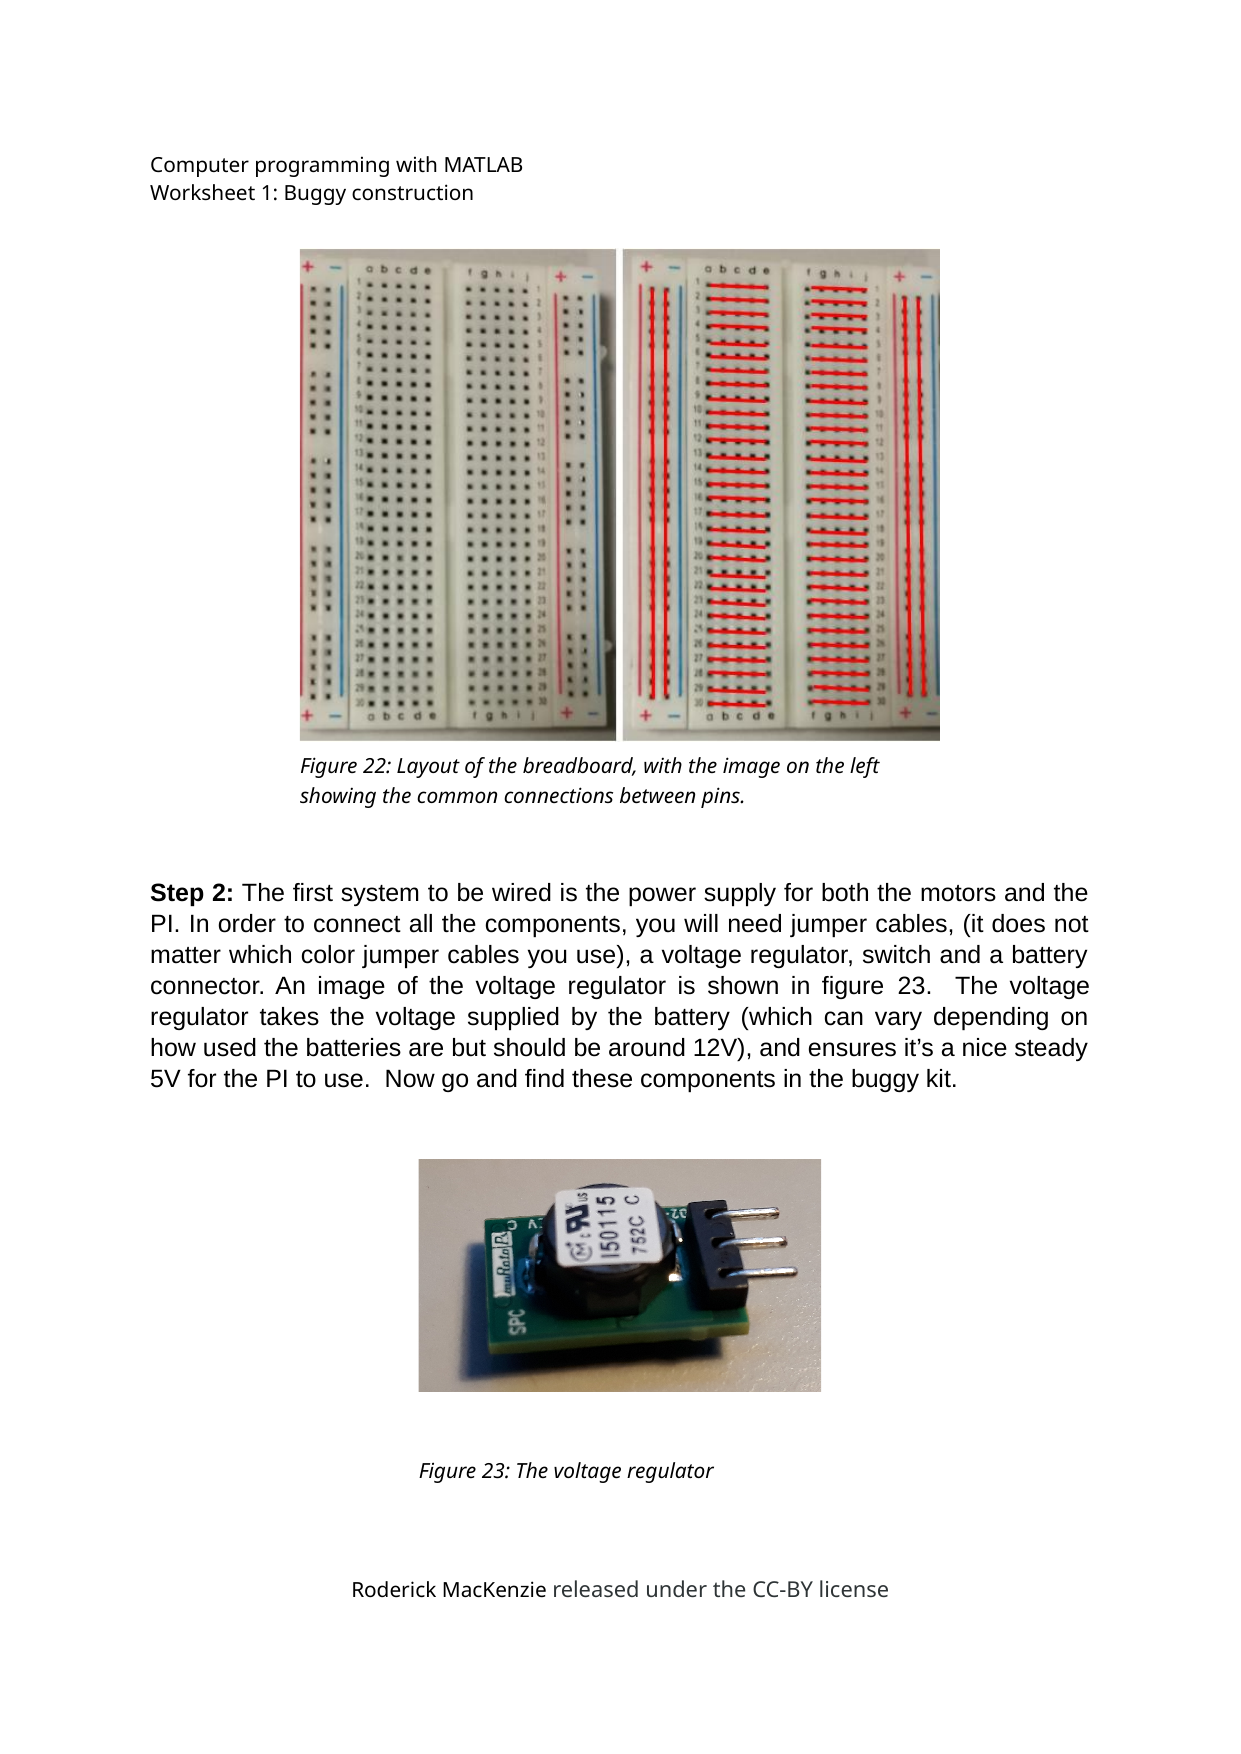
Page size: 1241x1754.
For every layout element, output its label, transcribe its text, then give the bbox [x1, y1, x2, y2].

text Figure 22: Layout of the breadboard, with the image on the left showing the common connections between pins. [300, 742, 940, 810]
picture [418, 1159, 822, 1392]
picture [299, 248, 940, 742]
text Figure 23: The voltage regulator [418, 1456, 821, 1484]
text Step 2: The first system to be wired is the power supply for both the motors and the PI. In order to connect all the components, you will need jumper cables, (it does not matter which color jumper cables you use), a voltage regulator, switch and a battery connector. An image of the voltage regulator is shown in figure 23. The voltage regulator takes the voltage supplied by the battery (which can vary depending on how used the batteries are but should be around 12V), and ensures it’s a nice steady 5V for the PI to use. Now go and find these components in the buggy kit. [150, 878, 1090, 1093]
